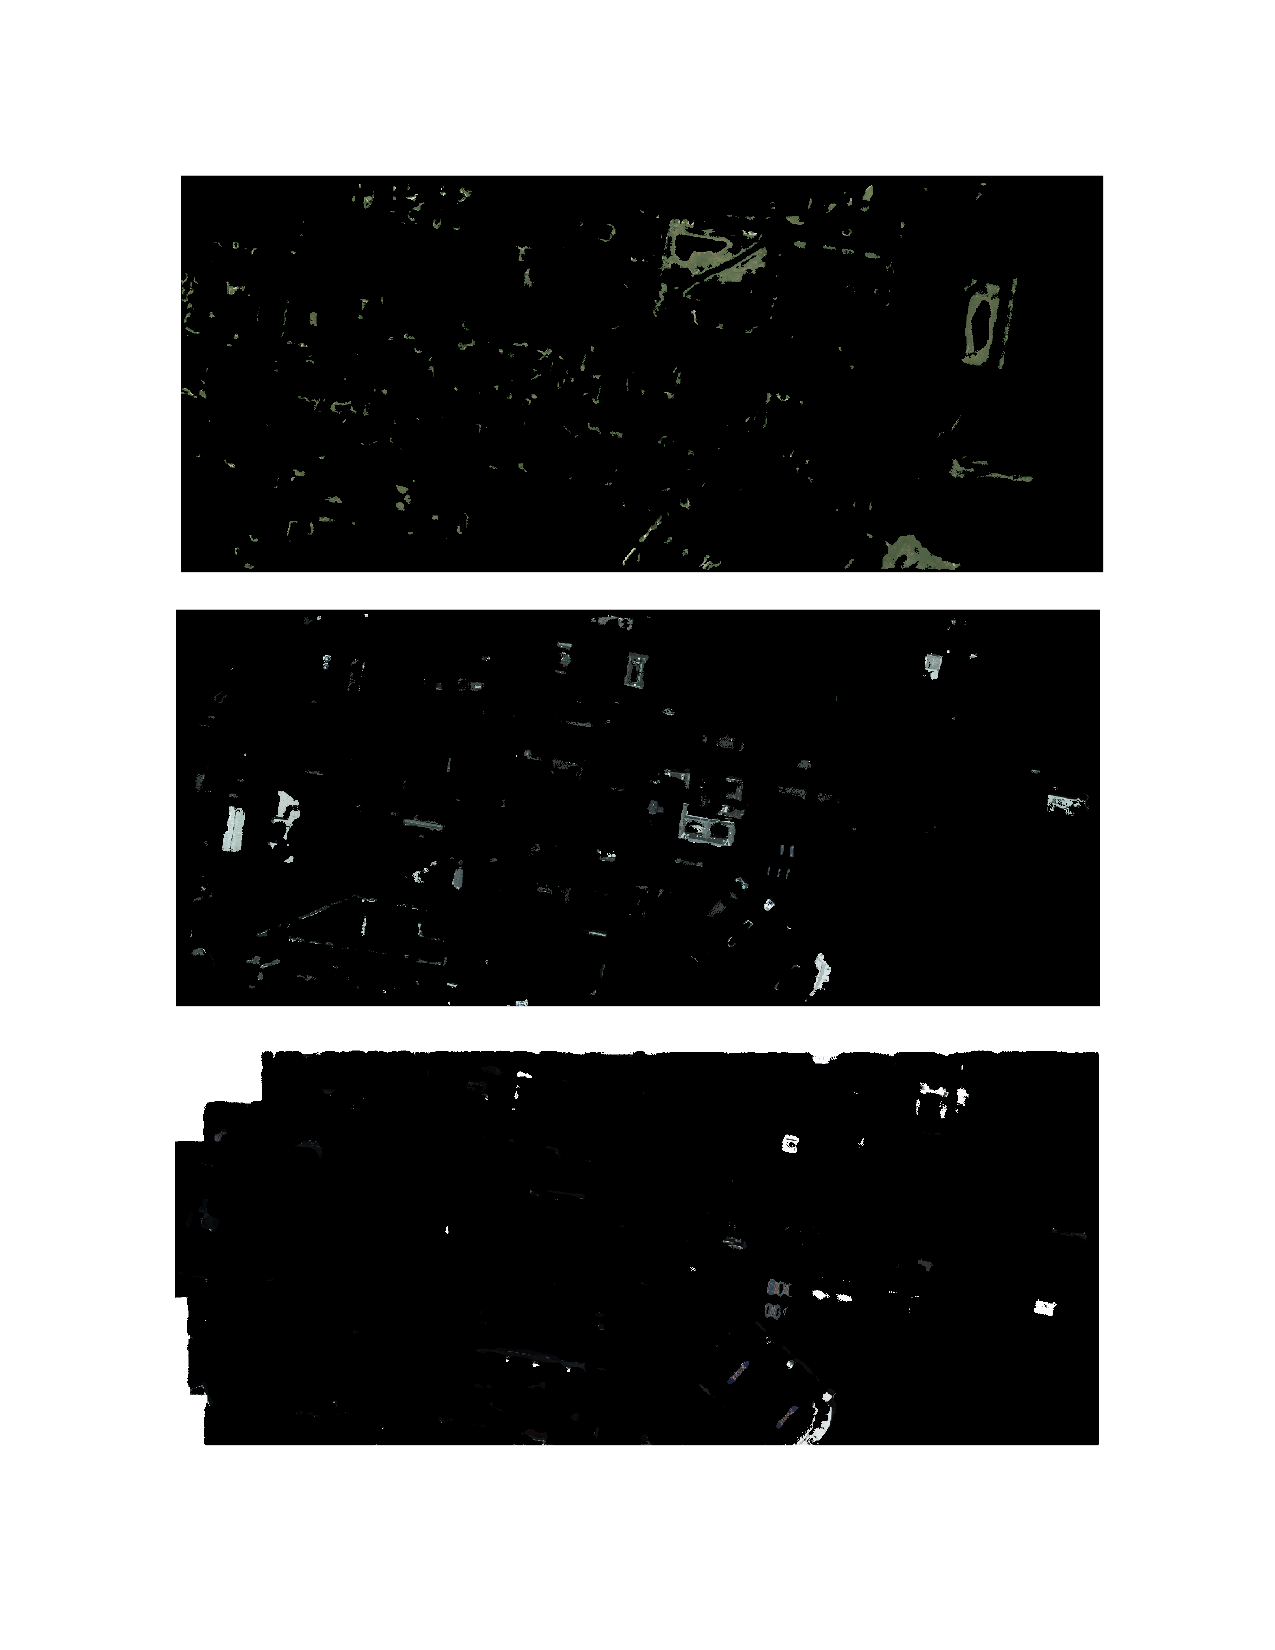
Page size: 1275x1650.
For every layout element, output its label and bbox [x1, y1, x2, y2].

picture [173, 1050, 1102, 1449]
picture [181, 174, 1104, 574]
picture [173, 608, 1102, 1007]
